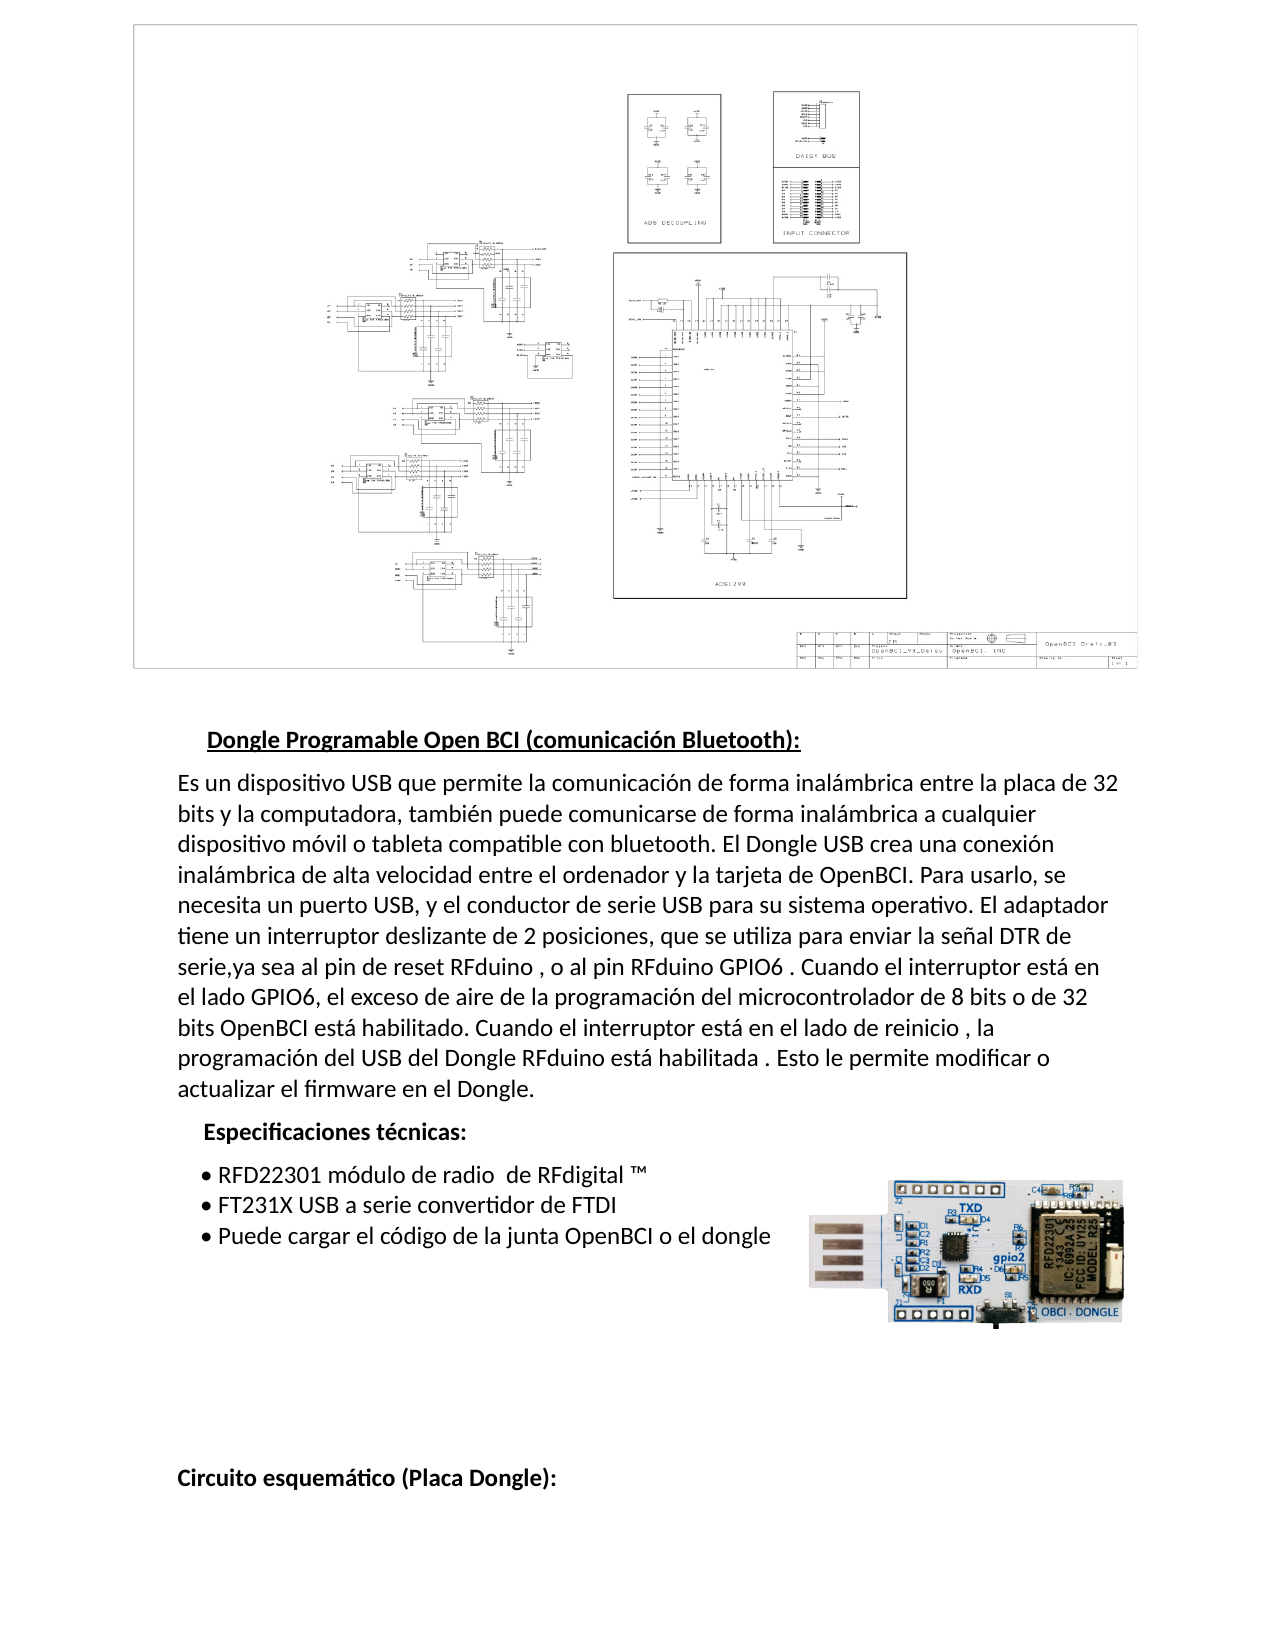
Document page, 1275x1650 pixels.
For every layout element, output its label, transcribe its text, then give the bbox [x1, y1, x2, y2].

text • FT231X USB a serie convertidor de FTDI [177, 1189, 887, 1220]
text • RFD22301 módulo de radio de RFdigital ™ [177, 1159, 1122, 1189]
text Especificaciones técnicas: [192, 1116, 1122, 1146]
text Dongle Programable Open BCI (comunicación Bluetooth): [207, 724, 1122, 755]
text • Puede cargar el código de la junta OpenBCI o el dongle [177, 1220, 808, 1250]
text Es un dispositivo USB que permite la comunicación de forma inalámbrica entre la placa de 32 bits y la computadora, también puede comunicarse de forma inalámbrica a cualquier dispositivo móvil o tableta compatible con bluetooth. El Dongle USB crea una conexión inalámbrica de alta velocidad entre el ordenador y la tarjeta de OpenBCI. Para usarlo, se necesita un puerto USB, y el conductor de serie USB para su sistema operativo. El adaptador tiene un interruptor deslizante de 2 posiciones, que se utiliza para enviar la señal DTR de serie,ya sea al pin de reset RFduino , o al pin RFduino GPIO6 . Cuando el interruptor está en el lado GPIO6, el exceso de aire de la programación del microcontrolador de 8 bits o de 32 bits OpenBCI está habilitado. Cuando el interruptor está en el lado de reinicio , la programación del USB del Dongle RFduino está habilitada . Esto le permite modificar o actualizar el firmware en el Dongle. [177, 767, 1122, 1103]
text Circuito esquemático (Placa Dongle): [177, 1462, 1122, 1493]
